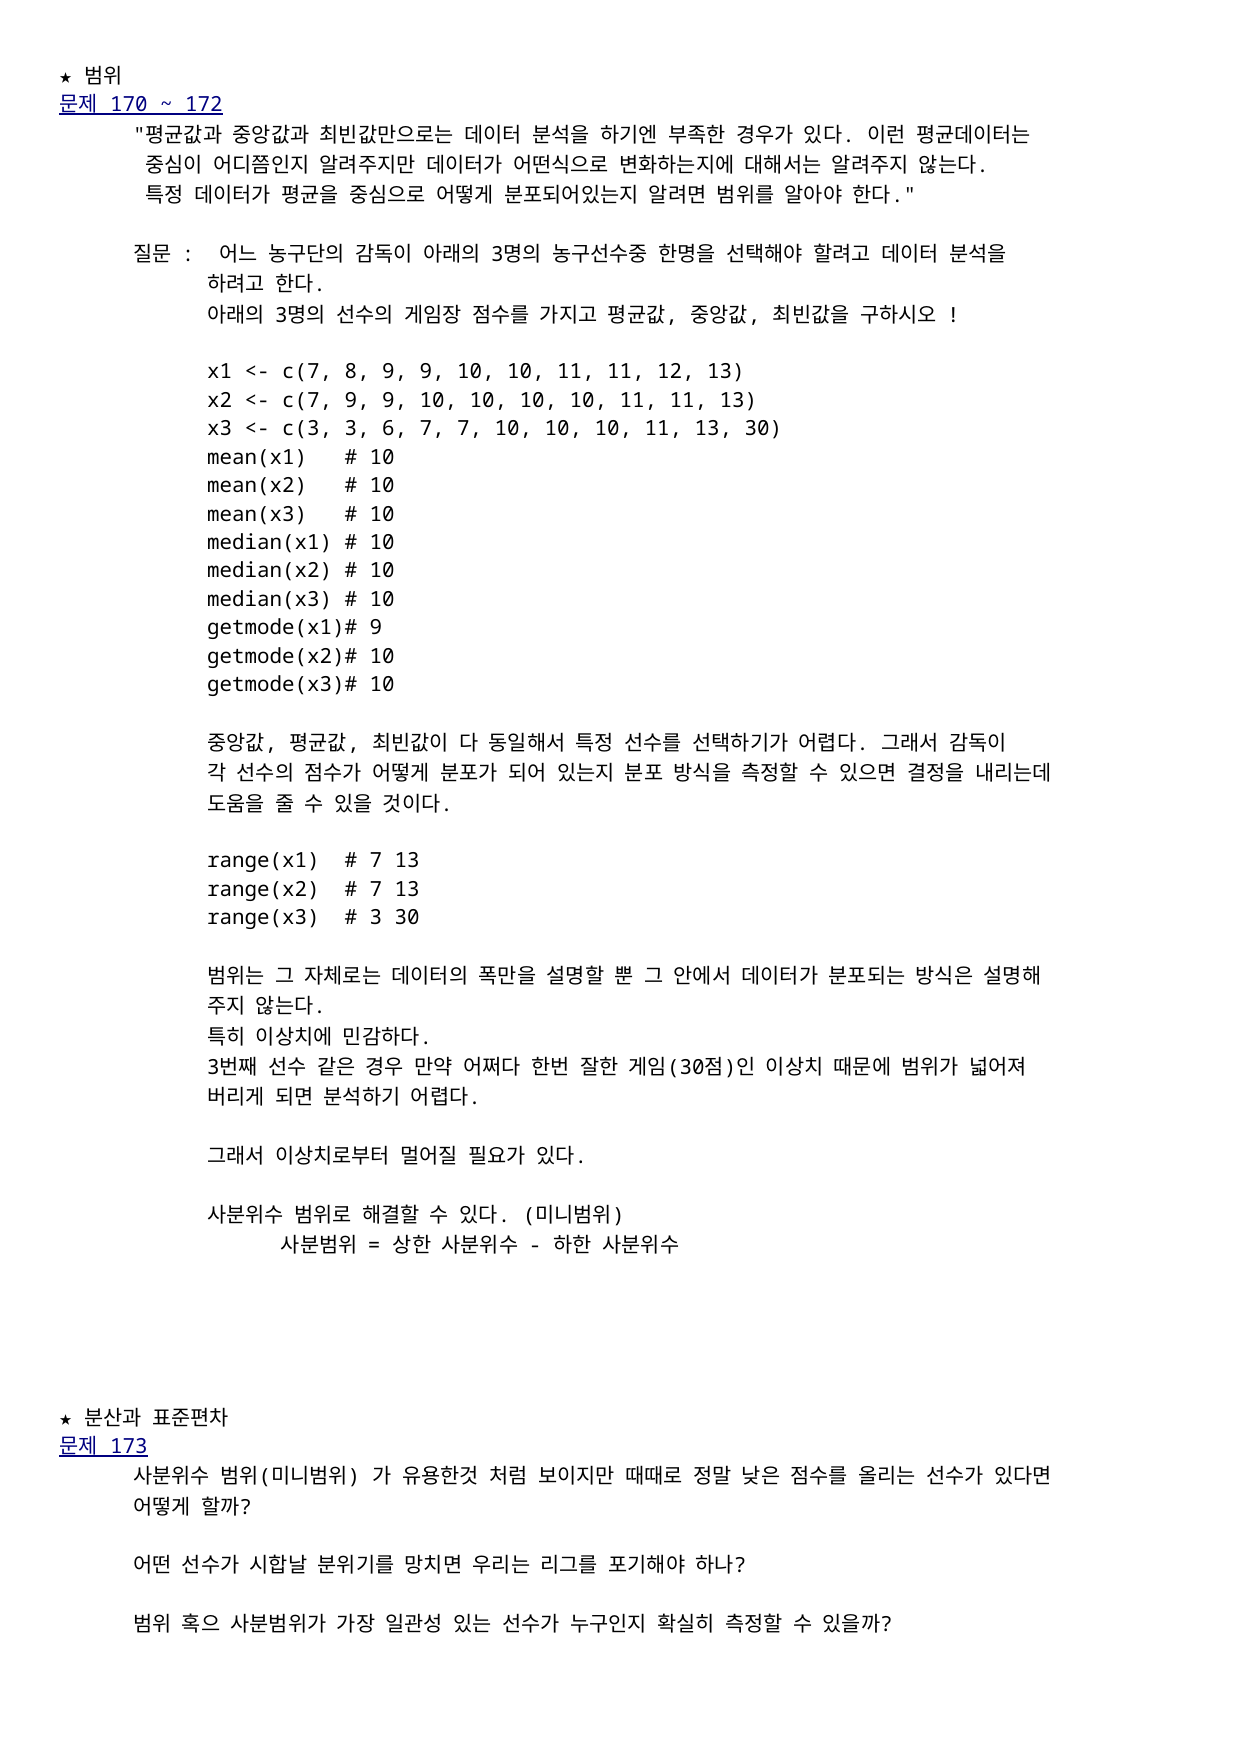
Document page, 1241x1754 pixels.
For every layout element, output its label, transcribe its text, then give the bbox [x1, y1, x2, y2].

text 각 선수의 점수가 어떻게 분포가 되어 있는지 분포 방식을 측정할 수 있으면 결정을 내리는데 [59, 757, 1181, 787]
text mean(x1) # 10 [59, 442, 1181, 470]
text x2 <- c(7, 9, 9, 10, 10, 10, 10, 11, 11, 13) [59, 385, 1181, 413]
text mean(x3) # 10 [59, 499, 1181, 527]
text range(x2) # 7 13 [59, 874, 1181, 902]
text 어떤 선수가 시합날 분위기를 망치면 우리는 리그를 포기해야 하나? [59, 1549, 1181, 1579]
text range(x3) # 3 30 [59, 902, 1181, 931]
text 사분범위 = 상한 사분위수 - 하한 사분위수 [59, 1228, 1181, 1259]
text range(x1) # 7 13 [59, 846, 1181, 874]
text ★ 분산과 표준편차 [59, 1401, 1181, 1431]
text ★ 범위 [59, 59, 1181, 89]
text 사분위수 범위(미니범위) 가 유용한것 처럼 보이지만 때때로 정말 낮은 점수를 올리는 선수가 있다면 [59, 1460, 1181, 1490]
text 특정 데이터가 평균을 중심으로 어떻게 분포되어있는지 알려면 범위를 알아야 한다." [59, 178, 1181, 209]
text getmode(x3)# 10 [59, 669, 1181, 698]
text 질문 : 어느 농구단의 감독이 아래의 3명의 농구선수중 한명을 선택해야 할려고 데이터 분석을 [59, 237, 1181, 267]
text 어떻게 할까? [59, 1490, 1181, 1520]
text "평균값과 중앙값과 최빈값만으로는 데이터 분석을 하기엔 부족한 경우가 있다. 이런 평균데이터는 [59, 118, 1181, 148]
text 문제 173 [59, 1431, 1181, 1460]
text x1 <- c(7, 8, 9, 9, 10, 10, 11, 11, 12, 13) [59, 357, 1181, 385]
text 중앙값, 평균값, 최빈값이 다 동일해서 특정 선수를 선택하기가 어렵다. 그래서 감독이 [59, 726, 1181, 757]
text 3번째 선수 같은 경우 만약 어쩌다 한번 잘한 게임(30점)인 이상치 때문에 범위가 넓어져 [59, 1050, 1181, 1081]
text 버리게 되면 분석하기 어렵다. [59, 1081, 1181, 1111]
text median(x2) # 10 [59, 556, 1181, 584]
text x3 <- c(3, 3, 6, 7, 7, 10, 10, 10, 11, 13, 30) [59, 413, 1181, 442]
text 주지 않는다. [59, 990, 1181, 1020]
text getmode(x1)# 9 [59, 612, 1181, 641]
text 사분위수 범위로 해결할 수 있다. (미니범위) [59, 1198, 1181, 1228]
text mean(x2) # 10 [59, 470, 1181, 499]
text 도움을 줄 수 있을 것이다. [59, 787, 1181, 817]
text 그래서 이상치로부터 멀어질 필요가 있다. [59, 1139, 1181, 1170]
text getmode(x2)# 10 [59, 641, 1181, 669]
text median(x1) # 10 [59, 527, 1181, 556]
text 중심이 어디쯤인지 알려주지만 데이터가 어떤식으로 변화하는지에 대해서는 알려주지 않는다. [59, 148, 1181, 178]
text 하려고 한다. [59, 267, 1181, 298]
text 범위 혹으 사분범위가 가장 일관성 있는 선수가 누구인지 확실히 측정할 수 있을까? [59, 1607, 1181, 1638]
text 문제 170 ~ 172 [59, 89, 1181, 118]
text 범위는 그 자체로는 데이터의 폭만을 설명할 뿐 그 안에서 데이터가 분포되는 방식은 설명해 [59, 959, 1181, 990]
text 아래의 3명의 선수의 게임장 점수를 가지고 평균값, 중앙값, 최빈값을 구하시오 ! [59, 298, 1181, 328]
text 특히 이상치에 민감하다. [59, 1020, 1181, 1050]
text median(x3) # 10 [59, 584, 1181, 612]
